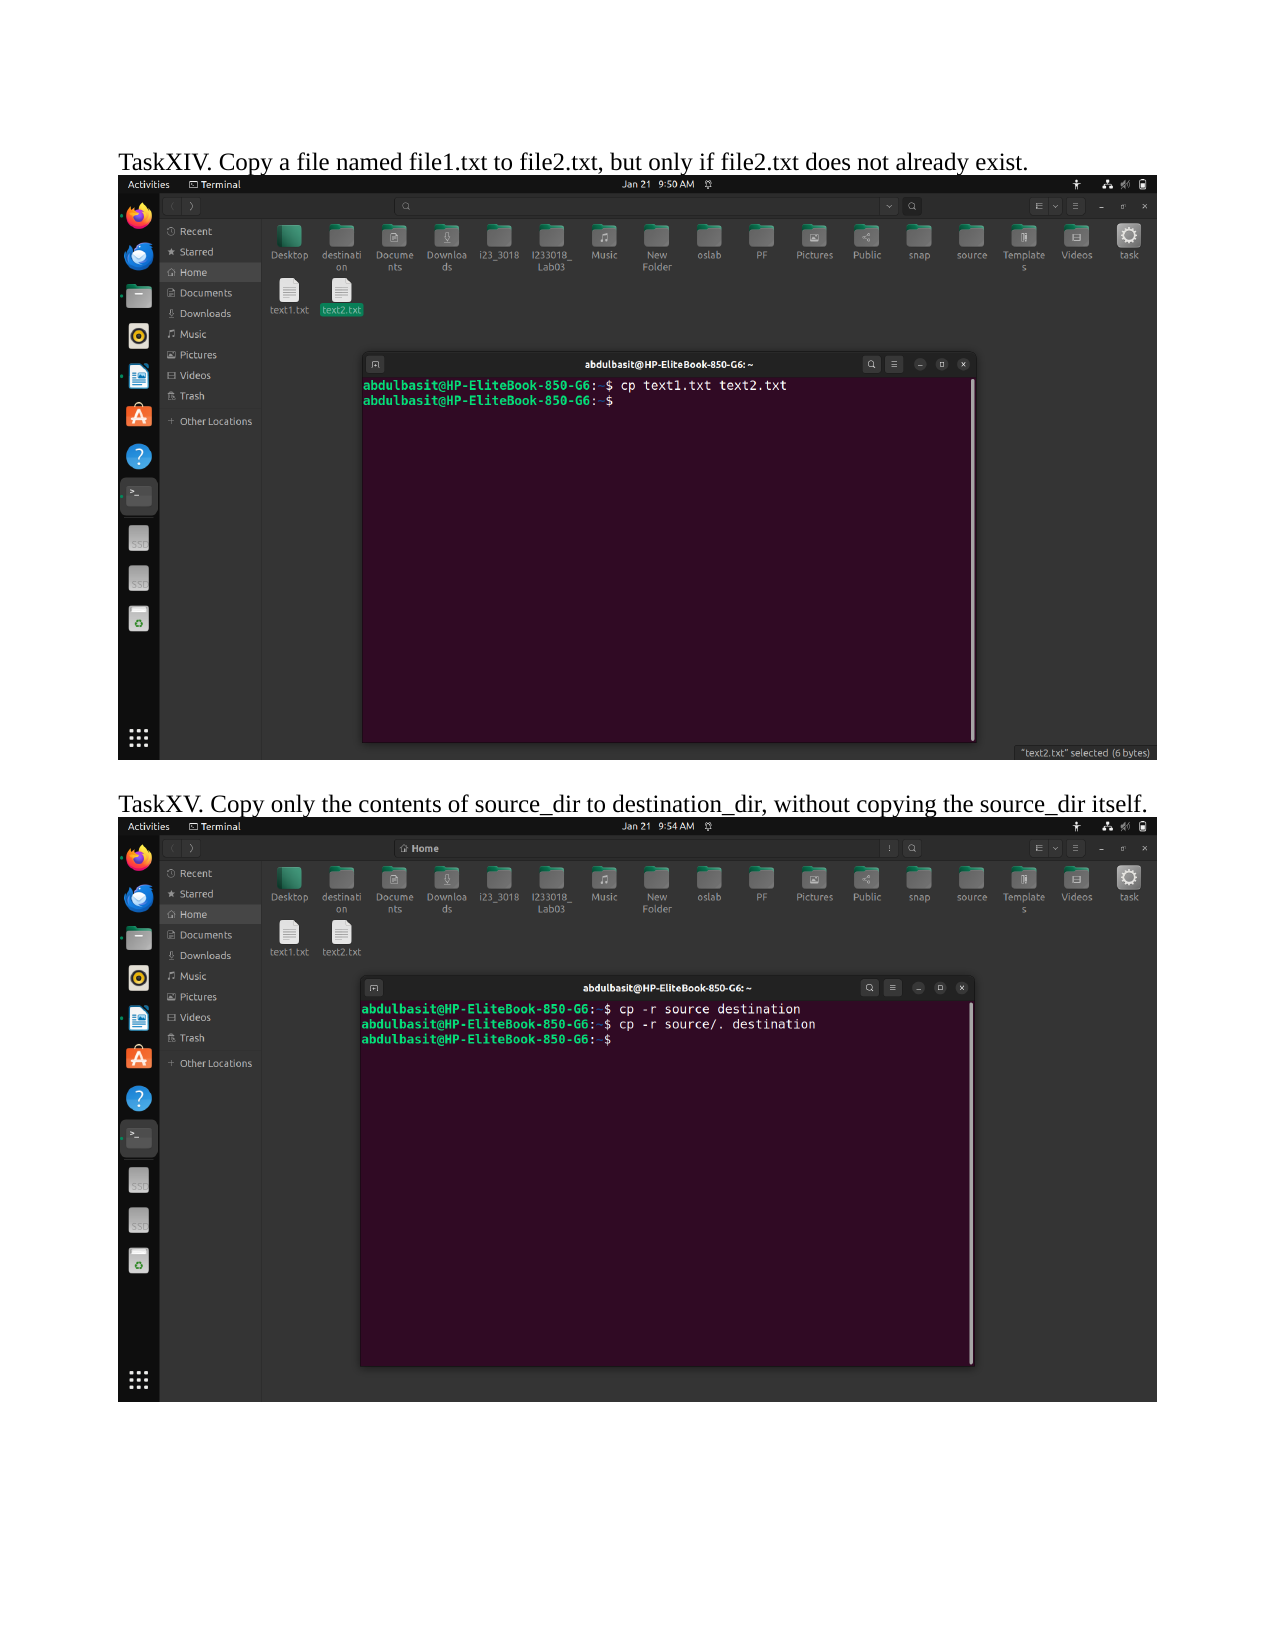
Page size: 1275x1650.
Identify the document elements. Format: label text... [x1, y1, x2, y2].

text TaskXIV. Copy a file named file1.txt to file2.txt, but only if file2.txt does not already exist. [118, 147, 1157, 175]
text TaskXV. Copy only the contents of source_dir to destination_dir, without copying the source_dir itself. [118, 789, 1157, 817]
picture [118, 175, 1157, 760]
picture [118, 817, 1157, 1402]
